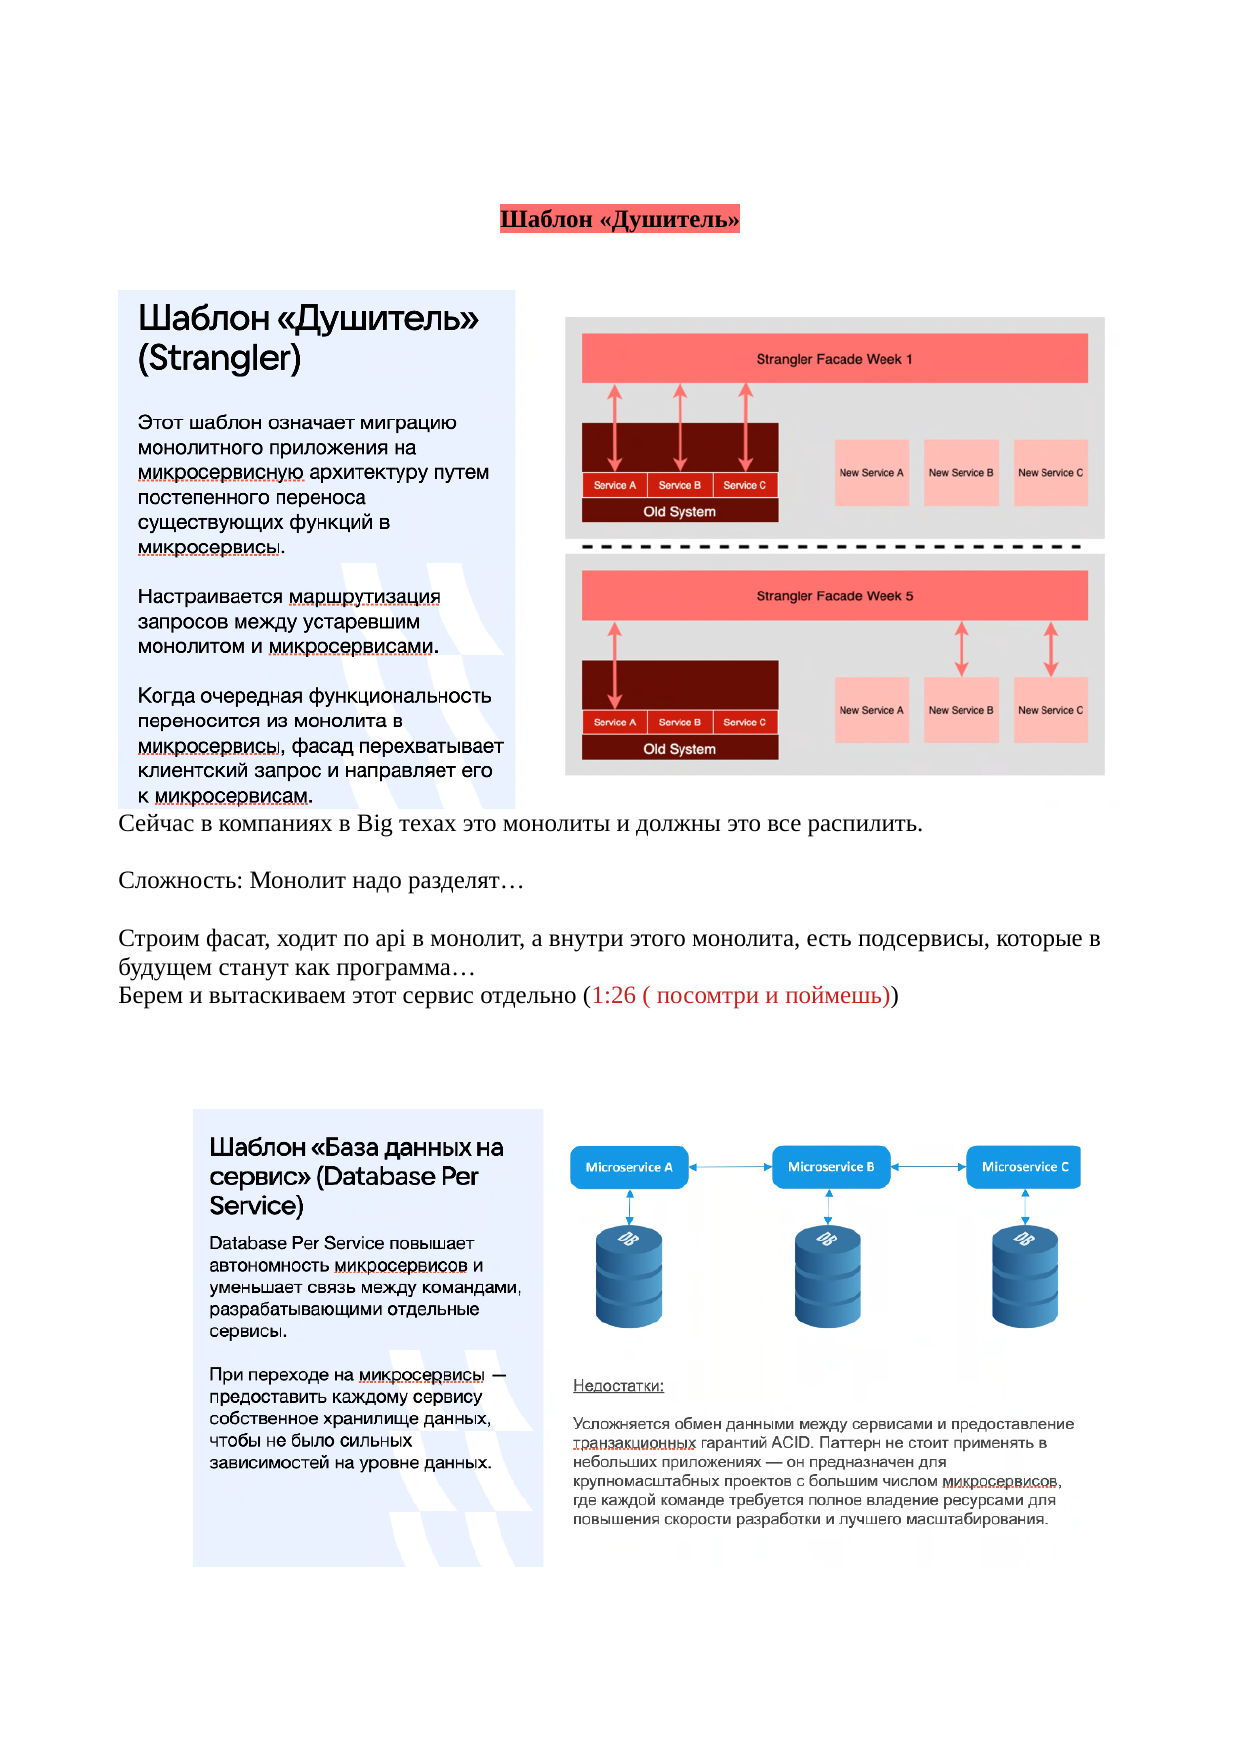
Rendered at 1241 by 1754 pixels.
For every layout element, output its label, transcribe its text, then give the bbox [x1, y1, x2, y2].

text Сложность: Монолит надо разделят… [118, 866, 1122, 894]
text Сейчас в компаниях в Big техах это монолиты и должны это все распилить. [118, 809, 1122, 837]
picture [118, 290, 1123, 809]
text Берем и вытаскиваем этот сервис отдельно (1:26 ( посомтри и поймешь)) [118, 981, 1122, 1009]
text Шаблон «Душитель» [118, 204, 1122, 233]
picture [192, 1109, 1081, 1567]
text Строим фасат, ходит по api в монолит, а внутри этого монолита, есть подсервисы, которые в будущем станут как программа… [118, 923, 1122, 981]
